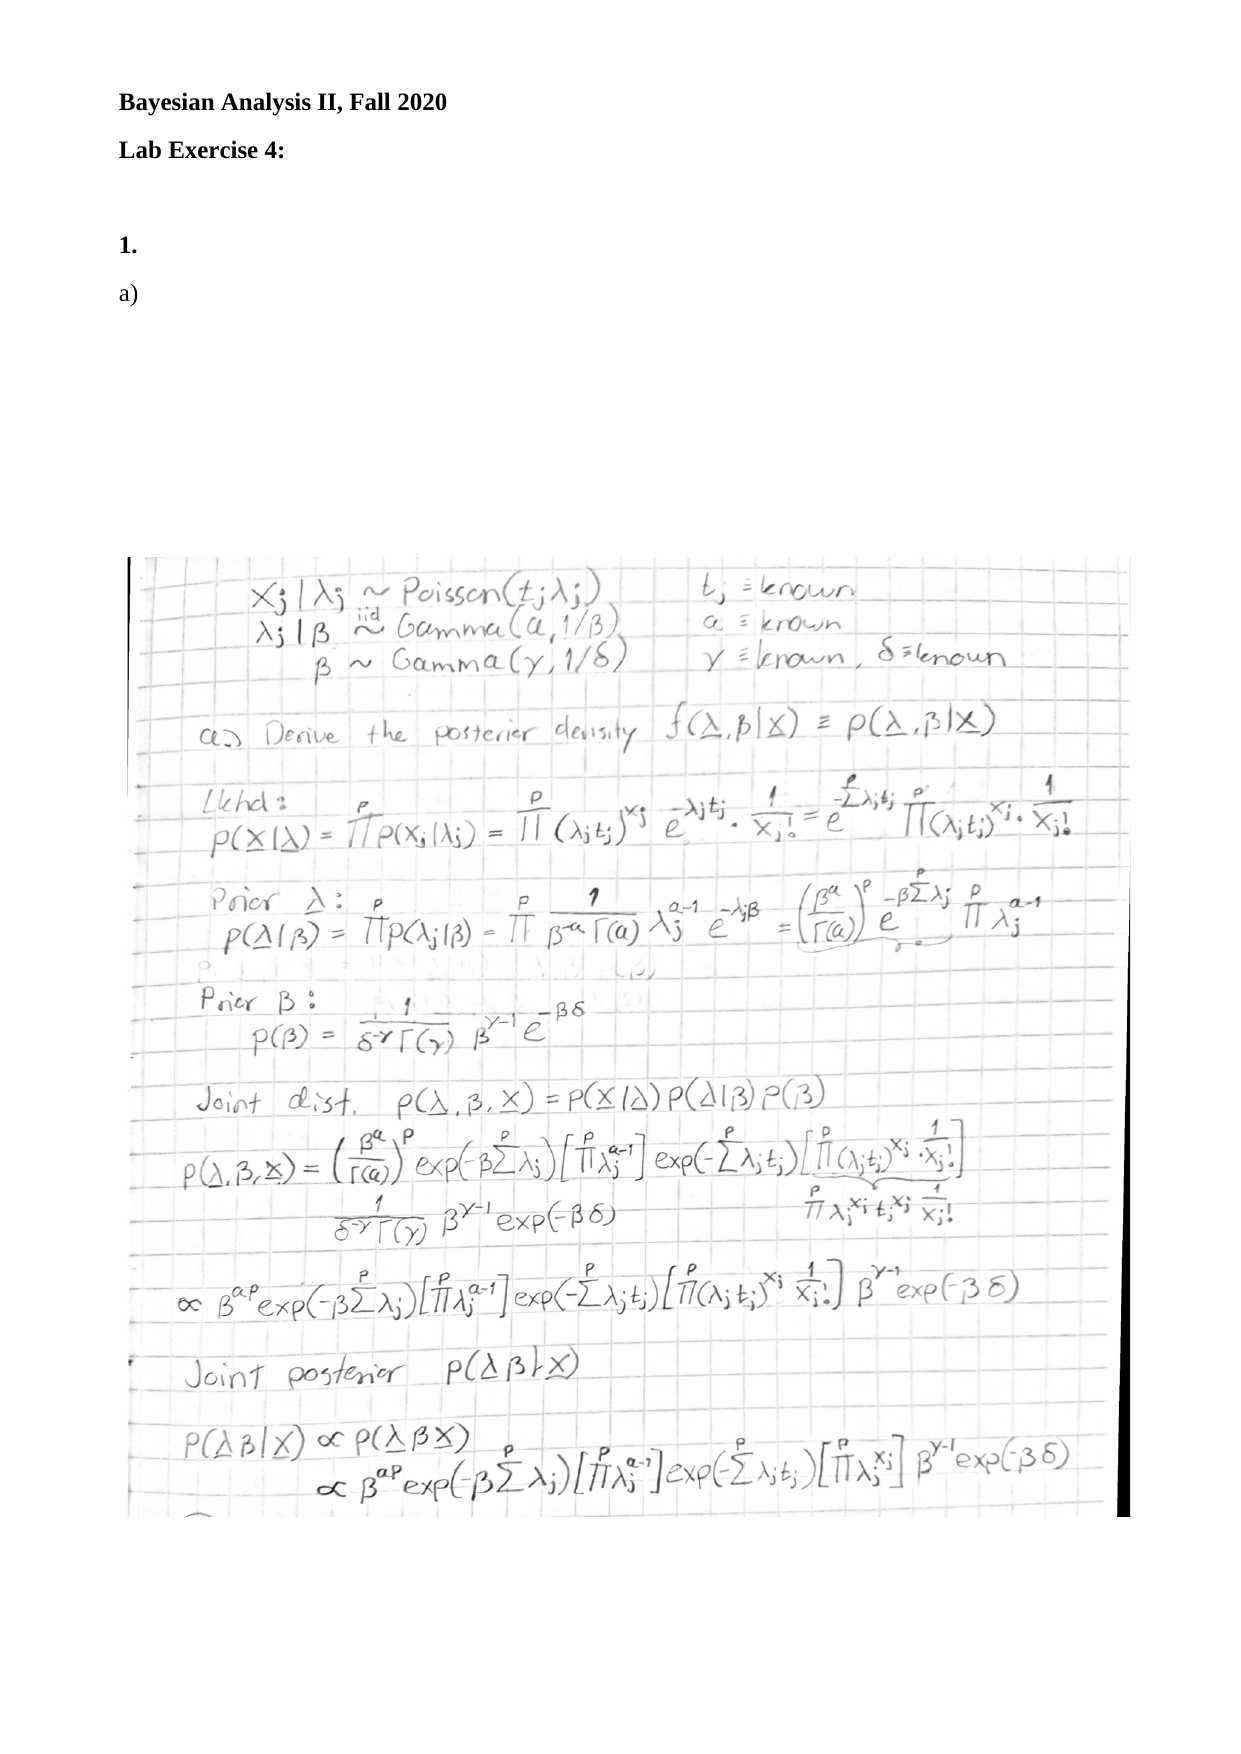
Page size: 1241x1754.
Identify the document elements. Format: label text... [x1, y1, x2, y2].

text Lab Exercise 4: [119, 135, 1121, 164]
text 1. [119, 230, 1121, 259]
picture [127, 319, 1131, 1754]
text a) [119, 278, 1121, 307]
text Bayesian Analysis II, Fall 2020 [119, 87, 1121, 116]
